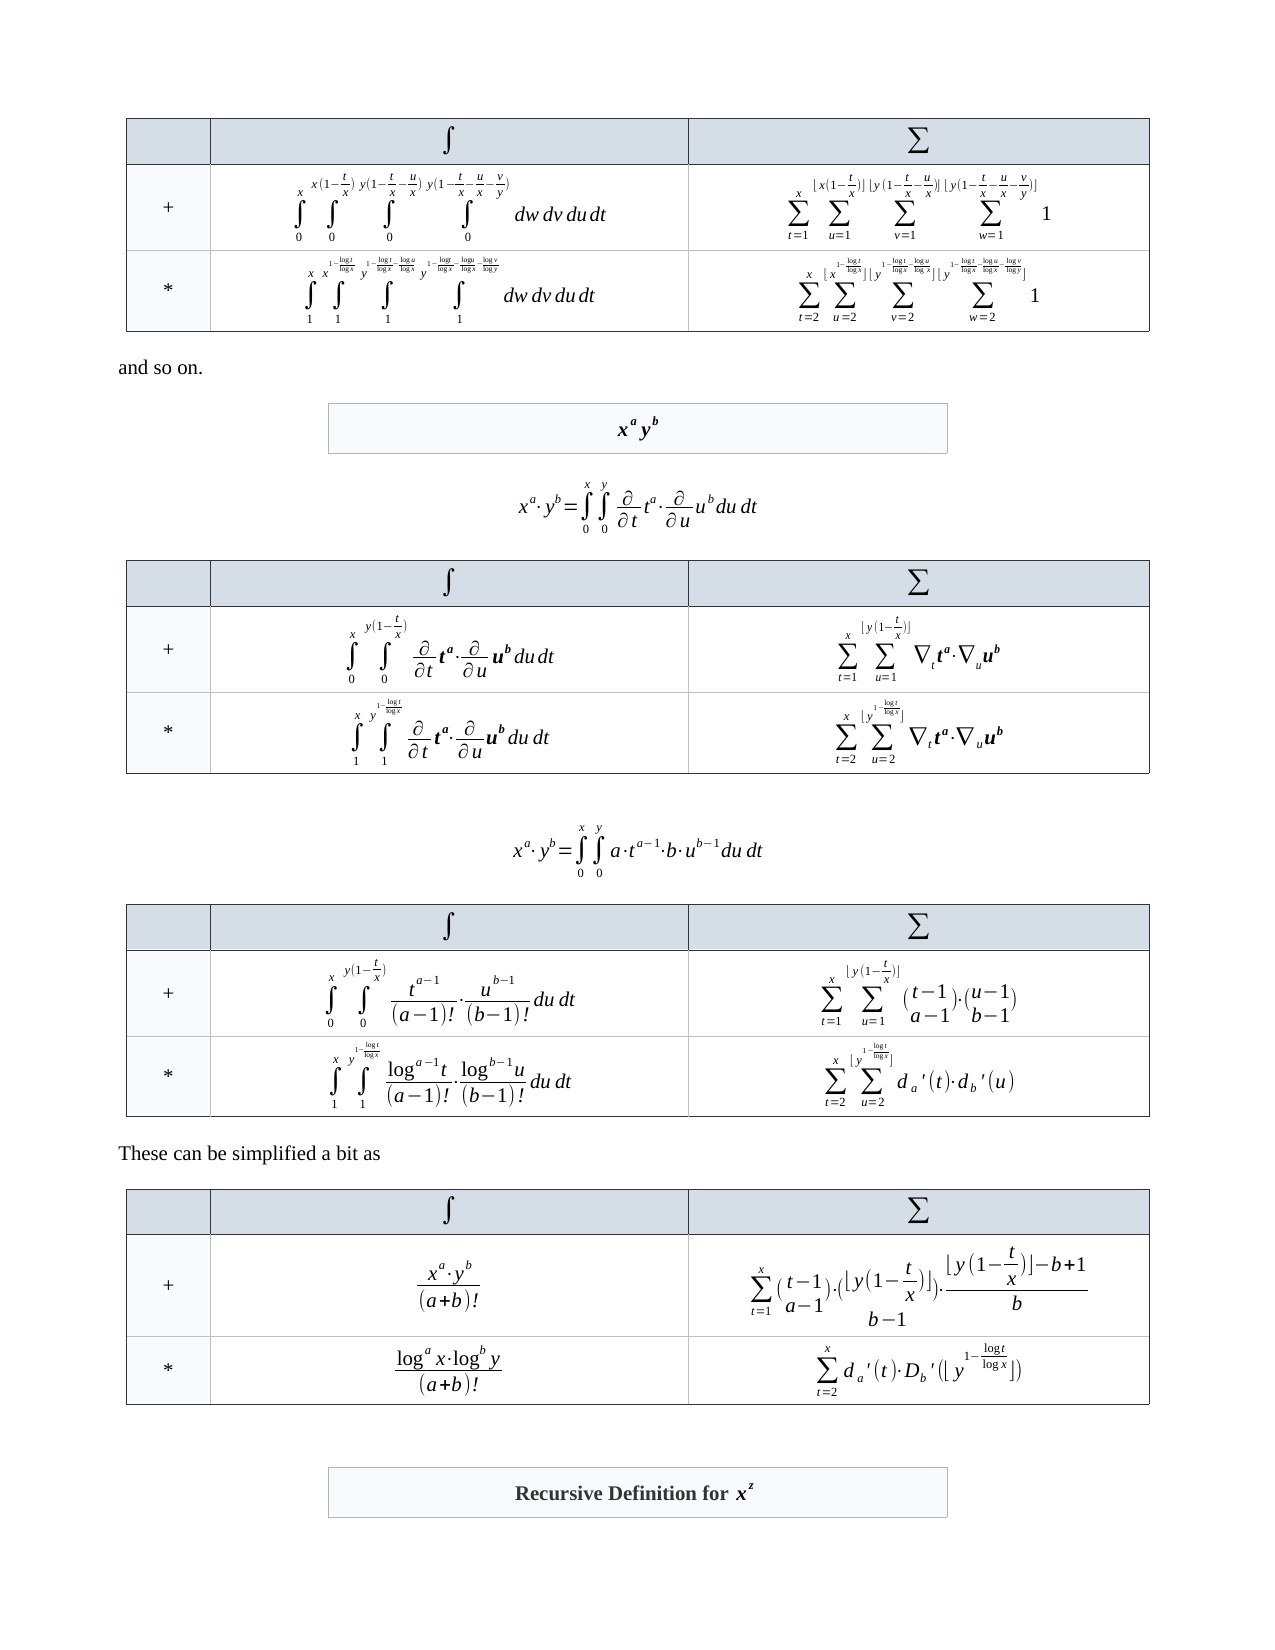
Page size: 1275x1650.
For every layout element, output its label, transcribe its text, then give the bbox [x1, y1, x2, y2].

table_header [689, 905, 1149, 949]
table_cell [689, 693, 1149, 773]
table_cell [689, 607, 1149, 692]
table_header [127, 905, 210, 949]
table_header [211, 905, 688, 949]
table_cell * [127, 1337, 210, 1404]
text and so on. [118, 355, 1157, 379]
table_cell * [127, 693, 210, 773]
table_cell + [127, 165, 210, 250]
table_cell [211, 251, 688, 331]
table_cell * [127, 1037, 210, 1116]
table_cell [689, 951, 1149, 1036]
table_cell [689, 251, 1149, 331]
table_header [211, 119, 688, 164]
table_cell [211, 951, 688, 1036]
table_cell [211, 607, 688, 692]
table_cell [211, 1337, 688, 1404]
table_header [211, 1190, 688, 1234]
table_header [689, 119, 1149, 164]
text Recursive Definition for [329, 1468, 947, 1517]
table_cell [689, 1037, 1149, 1116]
table_cell [211, 165, 688, 250]
table_cell + [127, 607, 210, 692]
table_cell [211, 1235, 688, 1336]
table_cell + [127, 1235, 210, 1336]
table_cell [689, 165, 1149, 250]
table_cell [211, 693, 688, 773]
text These can be simplified a bit as [118, 1141, 1157, 1165]
table_cell [211, 1037, 688, 1116]
table_header [211, 561, 688, 606]
table_header [127, 1190, 210, 1234]
table_cell [689, 1235, 1149, 1336]
table_header [127, 119, 210, 164]
table_cell * [127, 251, 210, 331]
table_header [689, 561, 1149, 606]
table_header [127, 561, 210, 606]
table_header [689, 1190, 1149, 1234]
table_cell [689, 1337, 1149, 1404]
table_cell + [127, 951, 210, 1036]
